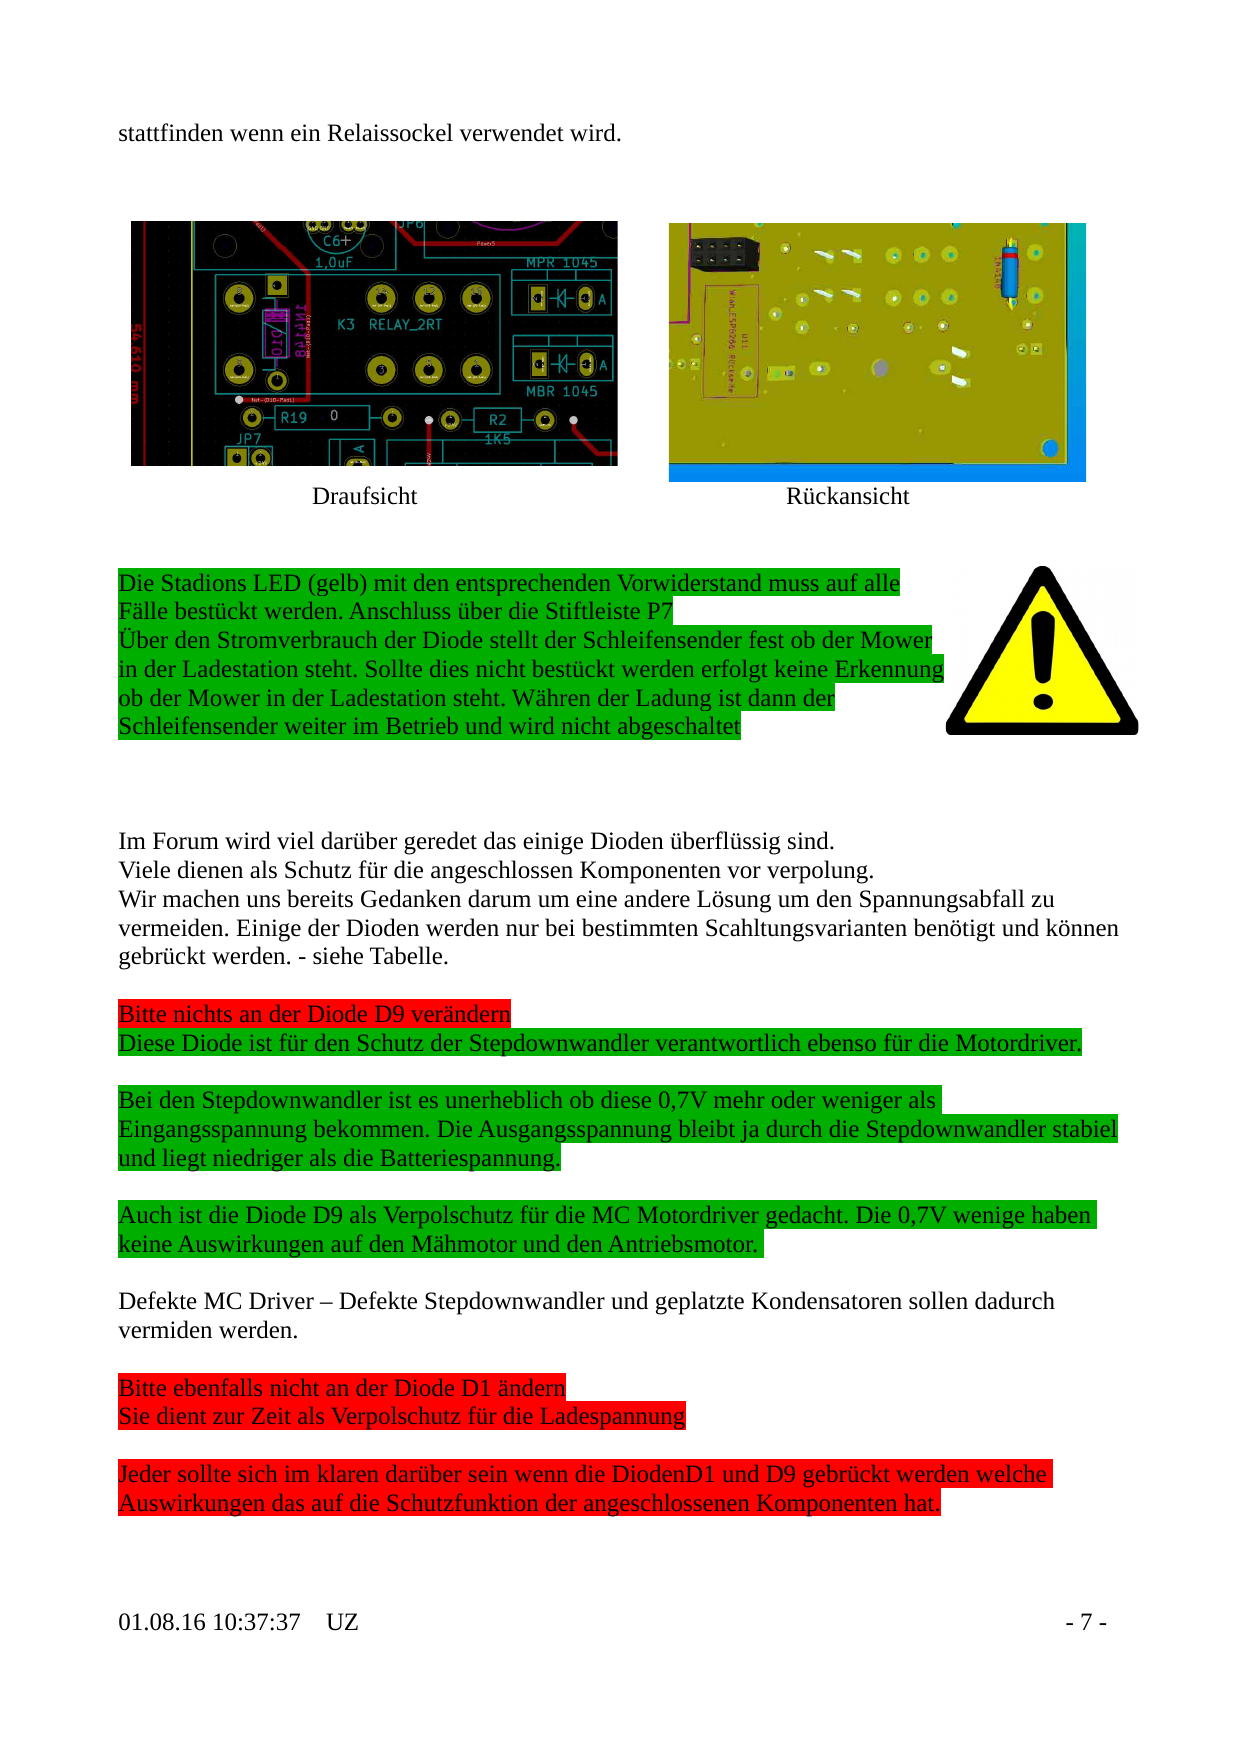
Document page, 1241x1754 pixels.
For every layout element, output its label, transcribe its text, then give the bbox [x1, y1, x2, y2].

text Bei den Stepdownwandler ist es unerheblich ob diese 0,7V mehr oder weniger als Eingangsspannung bekommen. Die Ausgangsspannung bleibt ja durch die Stepdownwandler stabiel und liegt niedriger als die Batteriespannung. [118, 1085, 1122, 1171]
text Auch ist die Diode D9 als Verpolschutz für die MC Motordriver gedacht. Die 0,7V wenige haben keine Auswirkungen auf den Mähmotor und den Antriebsmotor. [118, 1200, 1122, 1258]
picture [945, 566, 1139, 735]
text Im Forum wird viel darüber geredet das einige Dioden überflüssig sind. [118, 826, 1122, 855]
text Bitte ebenfalls nicht an der Diode D1 ändern [118, 1373, 1122, 1401]
picture [131, 221, 618, 466]
text stattfinden wenn ein Relaissockel verwendet wird. [118, 118, 1122, 147]
text Diese Diode ist für den Schutz der Stepdownwandler verantwortlich ebenso für die Motordriver. [118, 1028, 1122, 1056]
text Draufsicht Rückansicht [118, 204, 1122, 510]
picture [668, 223, 1087, 482]
text Sie dient zur Zeit als Verpolschutz für die Ladespannung [118, 1401, 1122, 1430]
text Wir machen uns bereits Gedanken darum um eine andere Lösung um den Spannungsabfall zu vermeiden. Einige der Dioden werden nur bei bestimmten Scahltungsvarianten benötigt und können gebrückt werden. - siehe Tabelle. [118, 884, 1122, 970]
text Die Stadions LED (gelb) mit den entsprechenden Vorwiderstand muss auf alle Fälle bestückt werden. Anschluss über die Stiftleiste P7 [118, 568, 945, 625]
text Jeder sollte sich im klaren darüber sein wenn die DiodenD1 und D9 gebrückt werden welche Auswirkungen das auf die Schutzfunktion der angeschlossenen Komponenten hat. [118, 1459, 1122, 1516]
text Über den Stromverbrauch der Diode stellt der Schleifensender fest ob der Mower in der Ladestation steht. Sollte dies nicht bestückt werden erfolgt keine Erkennung ob der Mower in der Ladestation steht. Währen der Ladung ist dann der Schleifensender weiter im Betrieb und wird nicht abgeschaltet [118, 625, 1122, 740]
text Defekte MC Driver – Defekte Stepdownwandler und geplatzte Kondensatoren sollen dadurch vermiden werden. [118, 1286, 1122, 1344]
text Bitte nichts an der Diode D9 verändern [118, 999, 1122, 1028]
text Viele dienen als Schutz für die angeschlossen Komponenten vor verpolung. [118, 855, 1122, 884]
